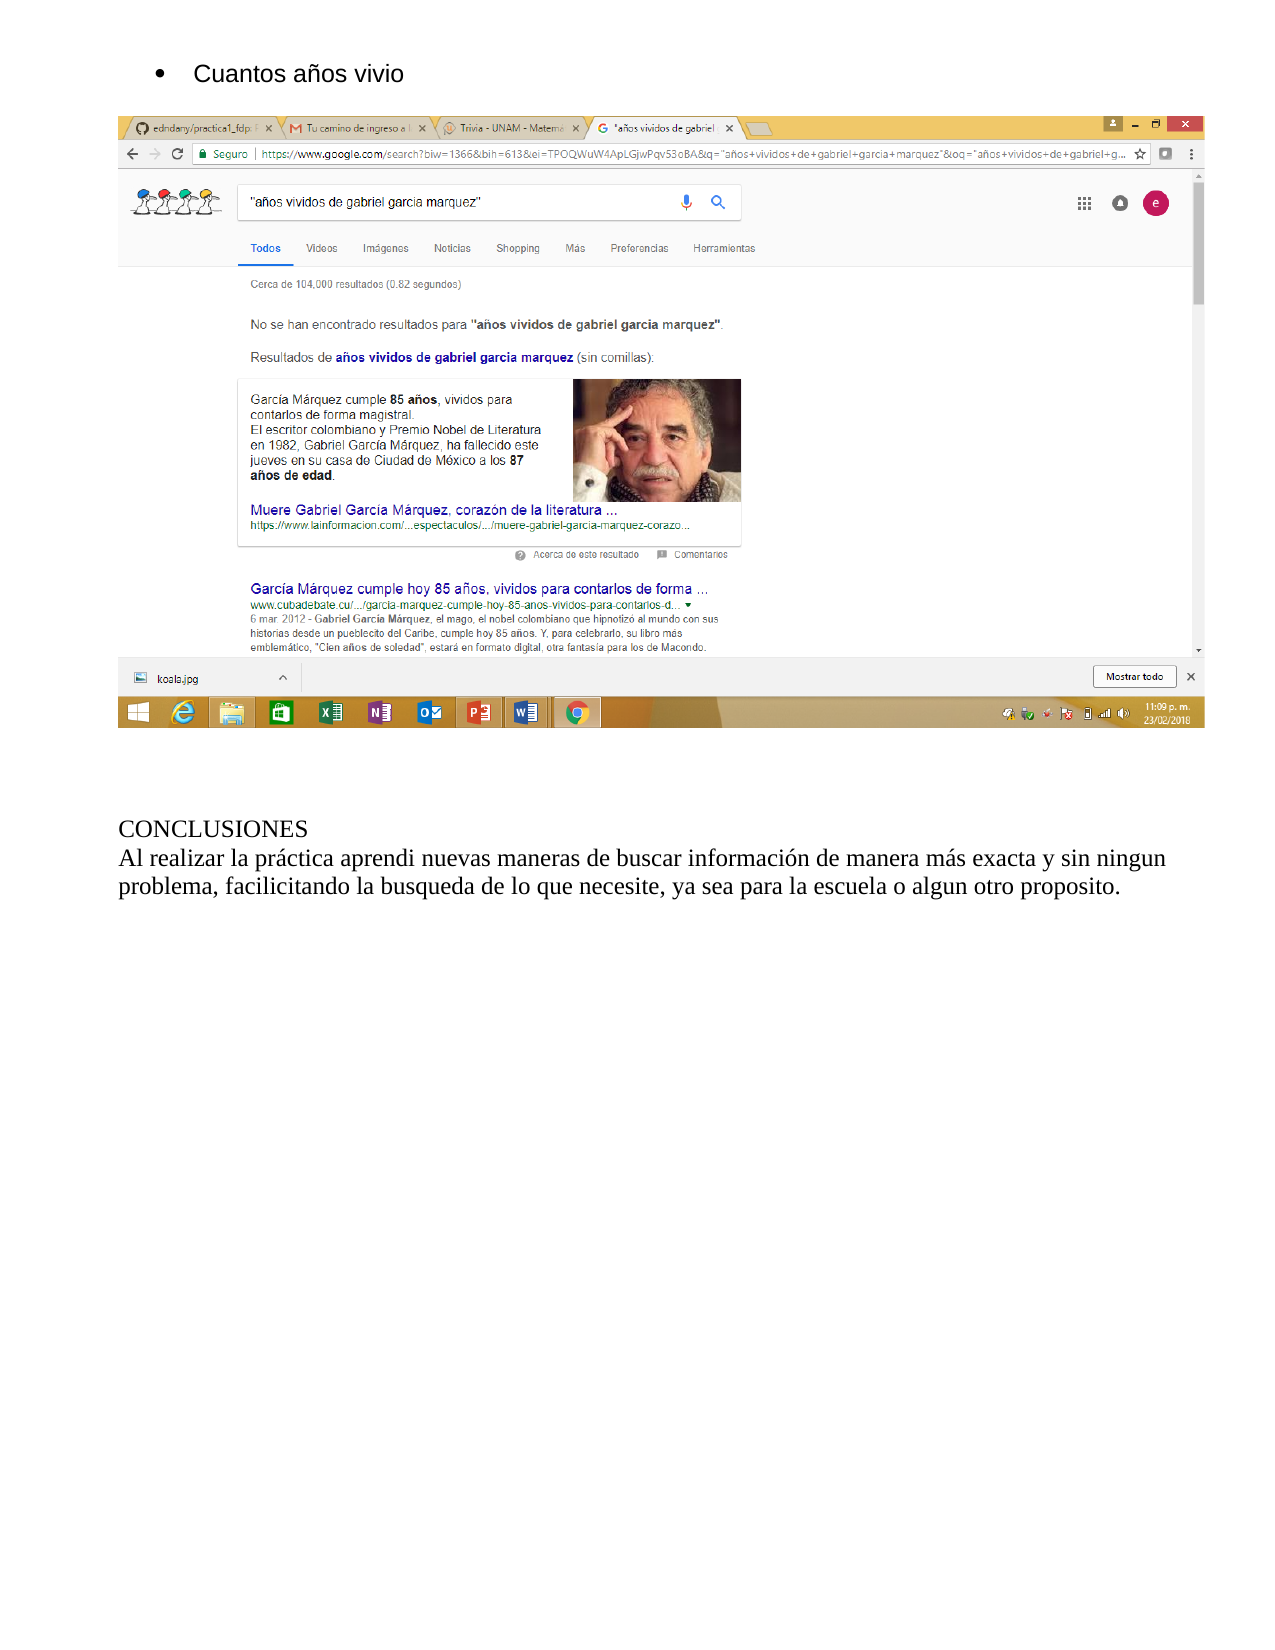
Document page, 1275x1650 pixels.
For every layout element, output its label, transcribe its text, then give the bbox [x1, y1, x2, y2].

text CONCLUSIONES [118, 814, 1205, 843]
text Al realizar la práctica aprendi nuevas maneras de buscar información de manera más exacta y sin ningun problema, facilicitando la busqueda de lo que necesite, ya sea para la escuela o algun otro proposito. [118, 843, 1205, 900]
list Cuantos años vivio [156, 59, 1205, 88]
